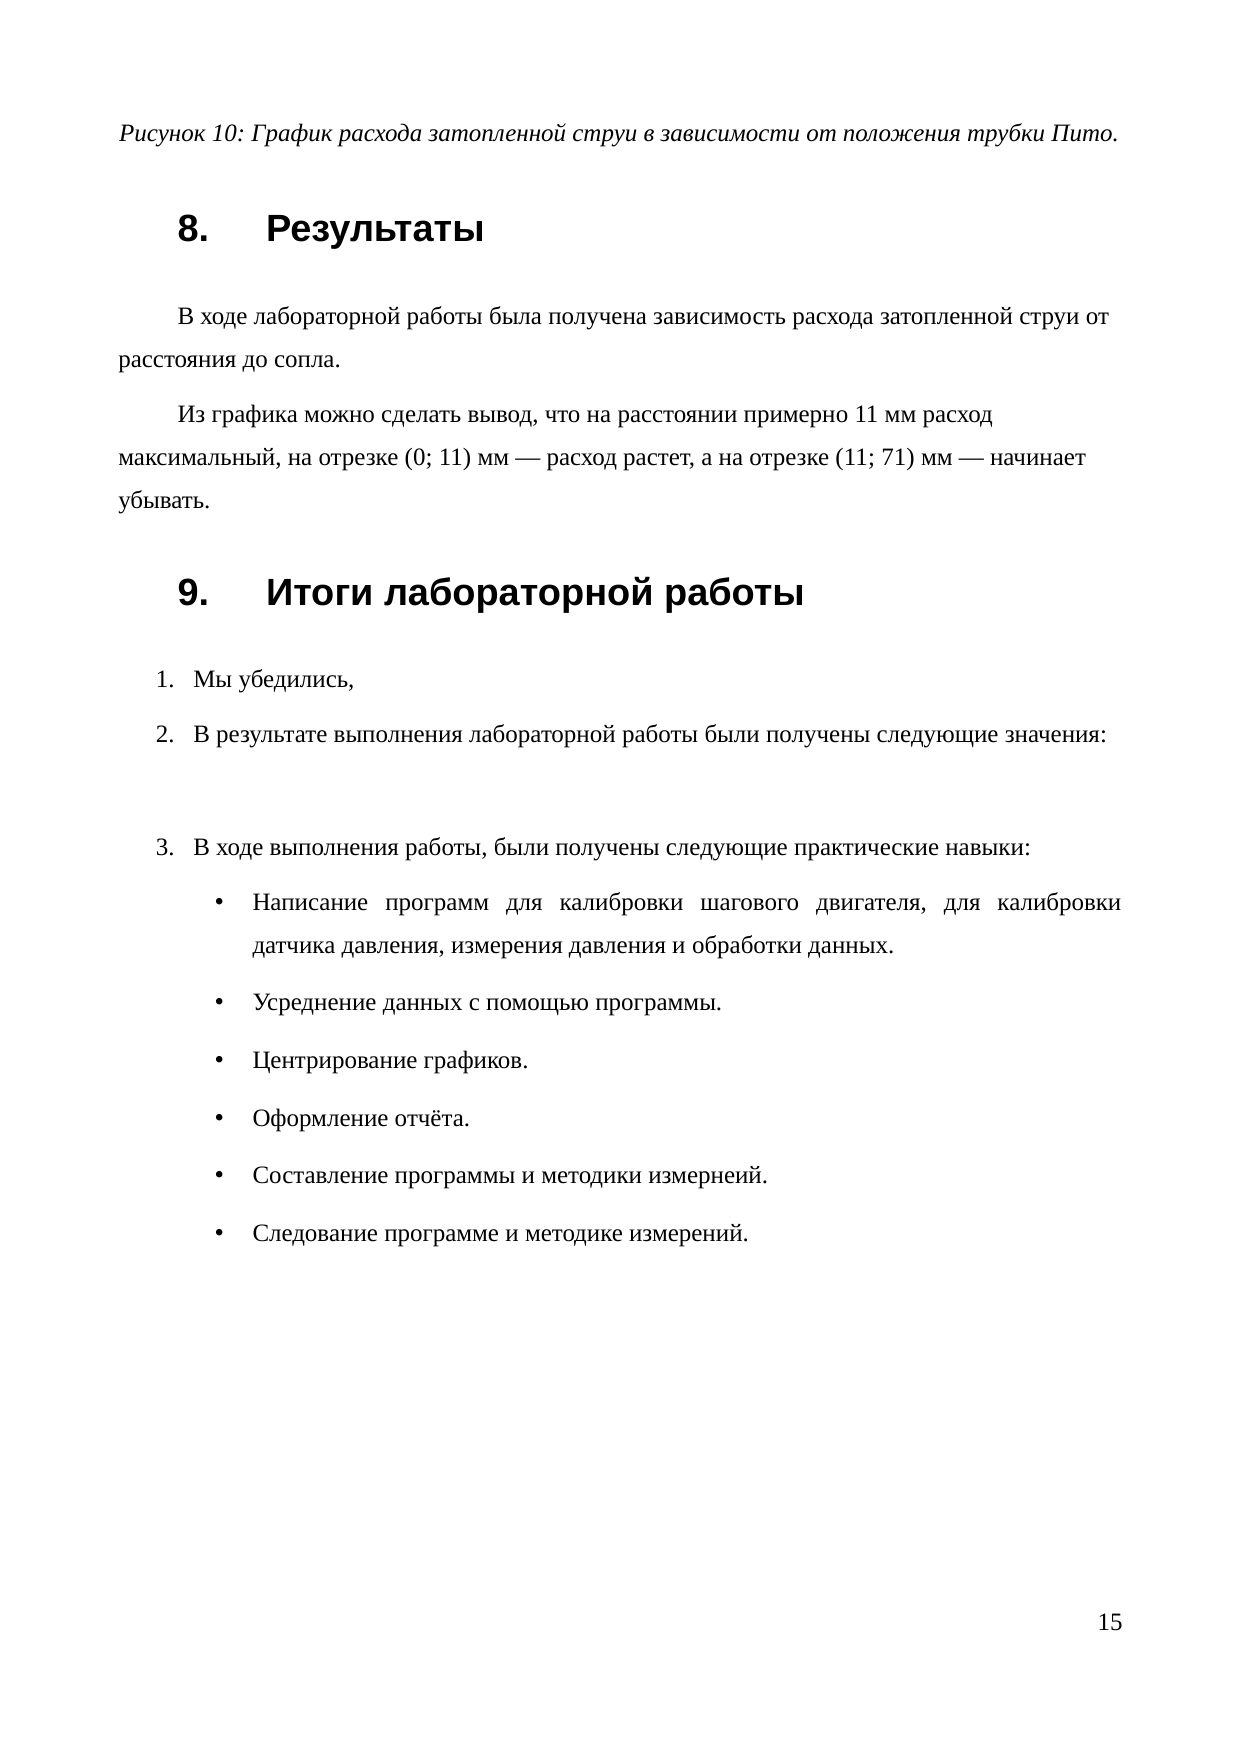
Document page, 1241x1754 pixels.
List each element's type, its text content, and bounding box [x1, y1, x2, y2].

text Рисунок 10: График расхода затопленной струи в зависимости от положения трубки Пито. [118, 118, 1122, 147]
list В ходе выполнения работы, были получены следующие практические навыки: [156, 832, 1122, 861]
list Написание программ для калибровки шагового двигателя, для калибровки датчика давления, измерения давления и обработки данных. [215, 887, 1122, 958]
list Составление программы и методики измернеий. [215, 1161, 1122, 1189]
list Мы убедились, [156, 664, 1122, 693]
text В ходе лабораторной работы была получена зависимость расхода затопленной струи от расстояния до сопла. [118, 301, 1122, 373]
list Центрирование графиков. [215, 1045, 1122, 1074]
list Следование программе и методике измерений. [215, 1218, 1122, 1247]
list Оформление отчёта. [215, 1103, 1122, 1132]
list Усреднение данных с помощью программы. [215, 987, 1122, 1016]
text Из графика можно сделать вывод, что на расстоянии примерно 11 мм расход максимальный, на отрезке (0; 11) мм — расход растет, а на отрезке (11; 71) мм — начинает убывать. [118, 399, 1122, 514]
list В результате выполнения лабораторной работы были получены следующие значения: [156, 719, 1122, 748]
subtitle Результаты [118, 206, 1122, 249]
subtitle Итоги лабораторной работы [118, 569, 1122, 613]
